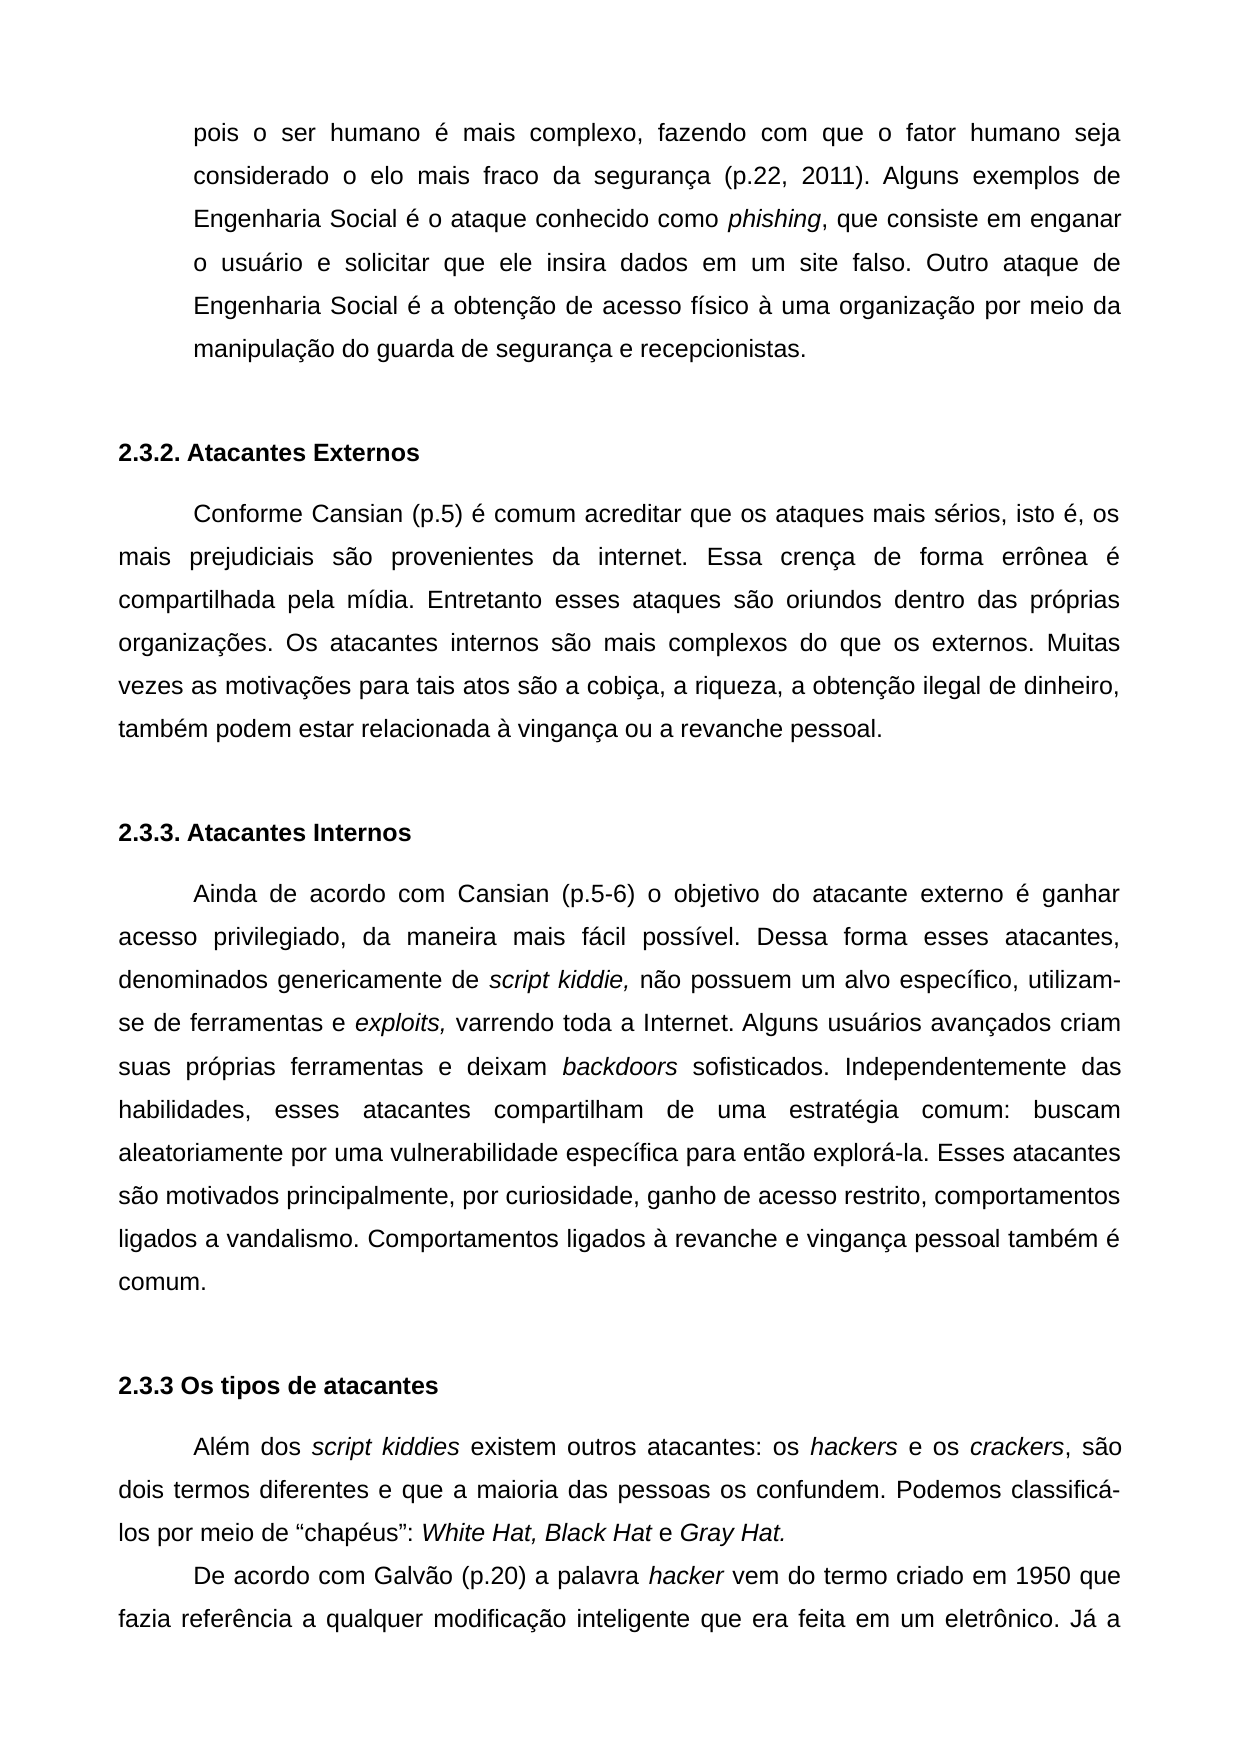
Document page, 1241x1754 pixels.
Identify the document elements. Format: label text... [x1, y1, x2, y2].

text Além dos script kiddies existem outros atacantes: os hackers e os crackers, são dois termos diferentes e que a maioria das pessoas os confundem. Podemos classificá-los por meio de “chapéus”: White Hat, Black Hat e Gray Hat. [118, 1432, 1122, 1547]
subtitle 2.3.2. Atacantes Externos [118, 438, 1122, 466]
text Conforme Cansian (p.5) é comum acreditar que os ataques mais sérios, isto é, os mais prejudiciais são provenientes da internet. Essa crença de forma errônea é compartilhada pela mídia. Entretanto esses ataques são oriundos dentro das próprias organizações. Os atacantes internos são mais complexos do que os externos. Muitas vezes as motivações para tais atos são a cobiça, a riqueza, a obtenção ilegal de dinheiro, também podem estar relacionada à vingança ou a revanche pessoal. [118, 498, 1122, 743]
text De acordo com Galvão (p.20) a palavra hacker vem do termo criado em 1950 que fazia referência a qualquer modificação inteligente que era feita em um eletrônico. Já a [118, 1561, 1122, 1633]
text Ainda de acordo com Cansian (p.5-6) o objetivo do atacante externo é ganhar acesso privilegiado, da maneira mais fácil possível. Dessa forma esses atacantes, denominados genericamente de script kiddie, não possuem um alvo específico, utilizam-se de ferramentas e exploits, varrendo toda a Internet. Alguns usuários avançados criam suas próprias ferramentas e deixam backdoors sofisticados. Independentemente das habilidades, esses atacantes compartilham de uma estratégia comum: buscam aleatoriamente por uma vulnerabilidade específica para então explorá-la. Esses atacantes são motivados principalmente, por curiosidade, ganho de acesso restrito, comportamentos ligados a vandalismo. Comportamentos ligados à revanche e vingança pessoal também é comum. [118, 879, 1122, 1296]
subtitle 2.3.3 Os tipos de atacantes [118, 1371, 1122, 1400]
list pois o ser humano é mais complexo, fazendo com que o fator humano seja considerado o elo mais fraco da segurança (p.22, 2011). Alguns exemplos de Engenharia Social é o ataque conhecido como phishing, que consiste em enganar o usuário e solicitar que ele insira dados em um site falso. Outro ataque de Engenharia Social é a obtenção de acesso físico à uma organização por meio da manipulação do guarda de segurança e recepcionistas. [156, 118, 1122, 362]
subtitle 2.3.3. Atacantes Internos [118, 818, 1122, 847]
